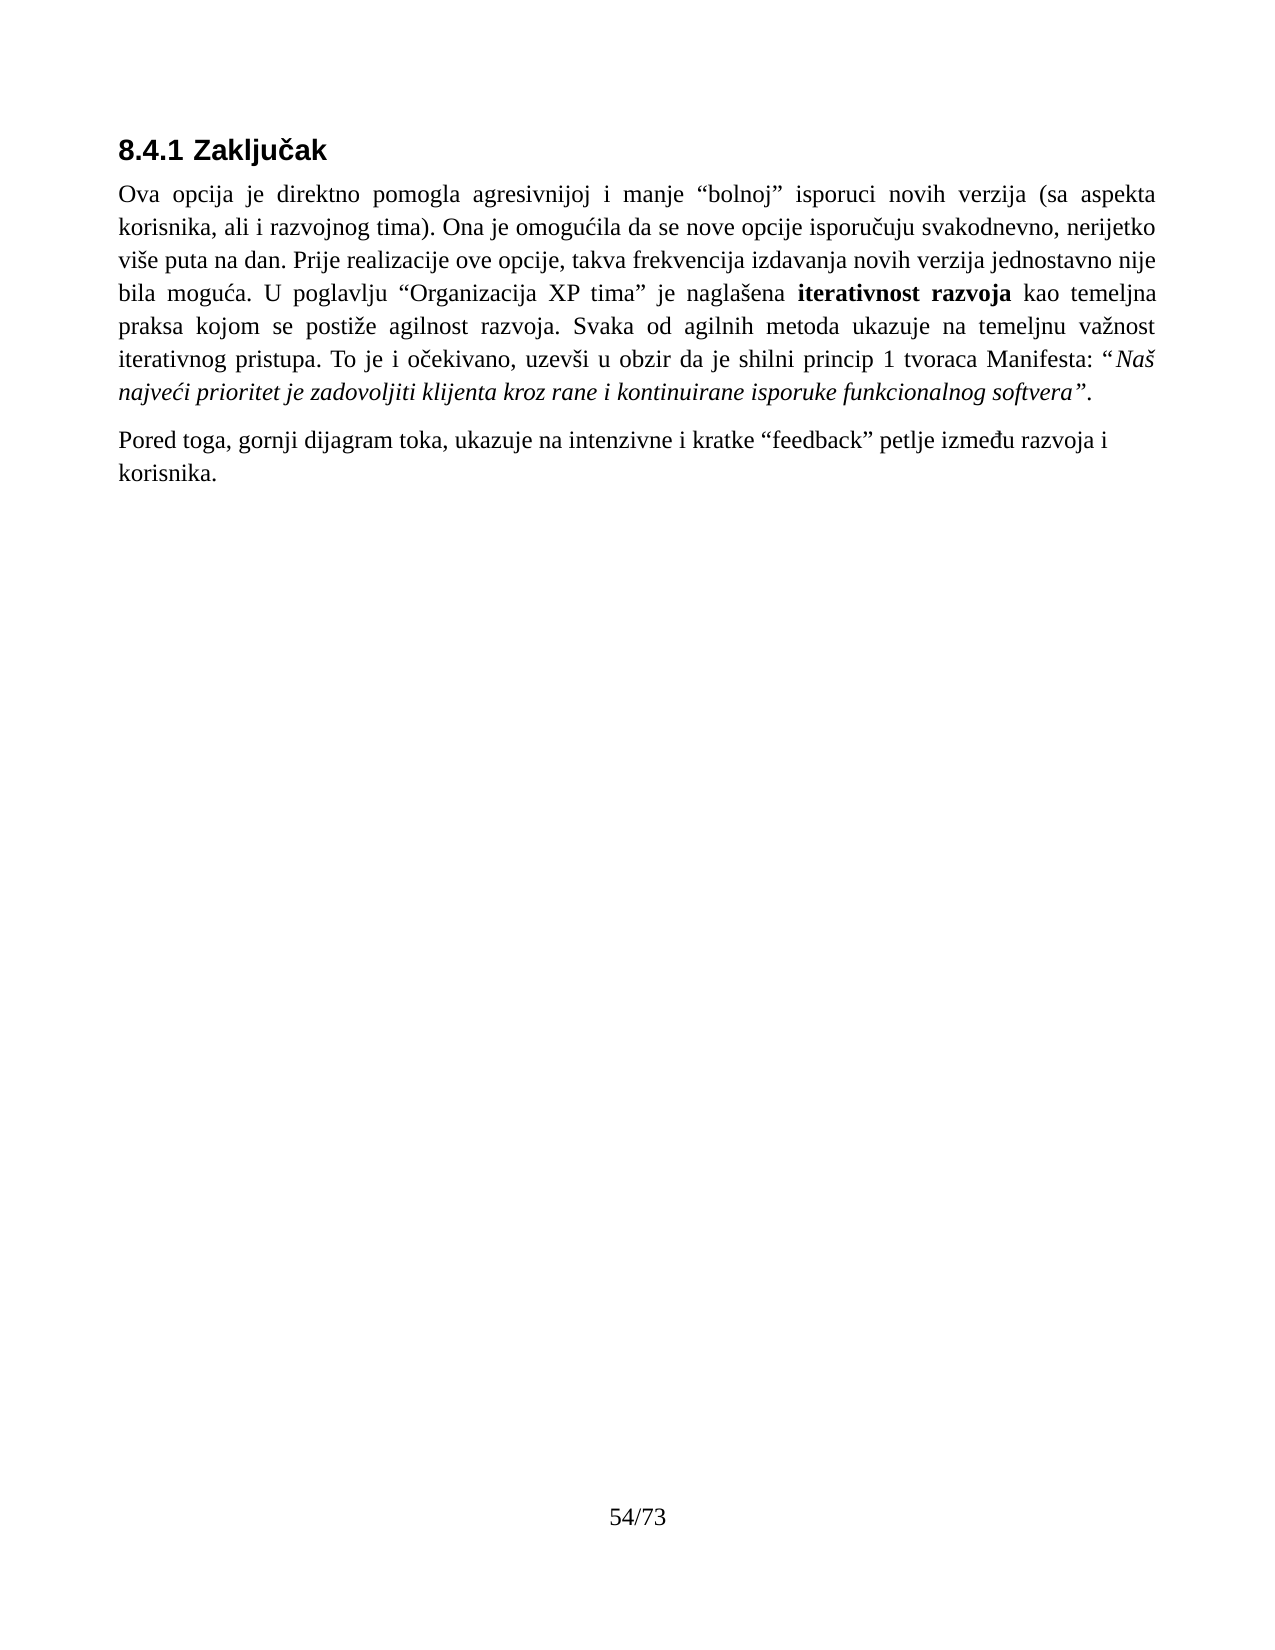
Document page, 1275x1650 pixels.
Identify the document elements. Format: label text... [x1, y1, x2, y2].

text Ova opcija je direktno pomogla agresivnijoj i manje “bolnoj” isporuci novih verzija (sa aspekta korisnika, ali i razvojnog tima). Ona je omogućila da se nove opcije isporučuju svakodnevno, nerijetko više puta na dan. Prije realizacije ove opcije, takva frekvencija izdavanja novih verzija jednostavno nije bila moguća. U poglavlju “Organizacija XP tima” je naglašena iterativnost razvoja kao temeljna praksa kojom se postiže agilnost razvoja. Svaka od agilnih metoda ukazuje na temeljnu važnost iterativnog pristupa. To je i očekivano, uzevši u obzir da je shilni princip 1 tvoraca Manifesta: “Naš najveći prioritet je zadovoljiti klijenta kroz rane i kontinuirane isporuke funkcionalnog softvera”. [118, 179, 1157, 406]
subtitle Zaključak [118, 133, 1157, 166]
text Pored toga, gornji dijagram toka, ukazuje na intenzivne i kratke “feedback” petlje između razvoja i korisnika. [118, 425, 1157, 486]
